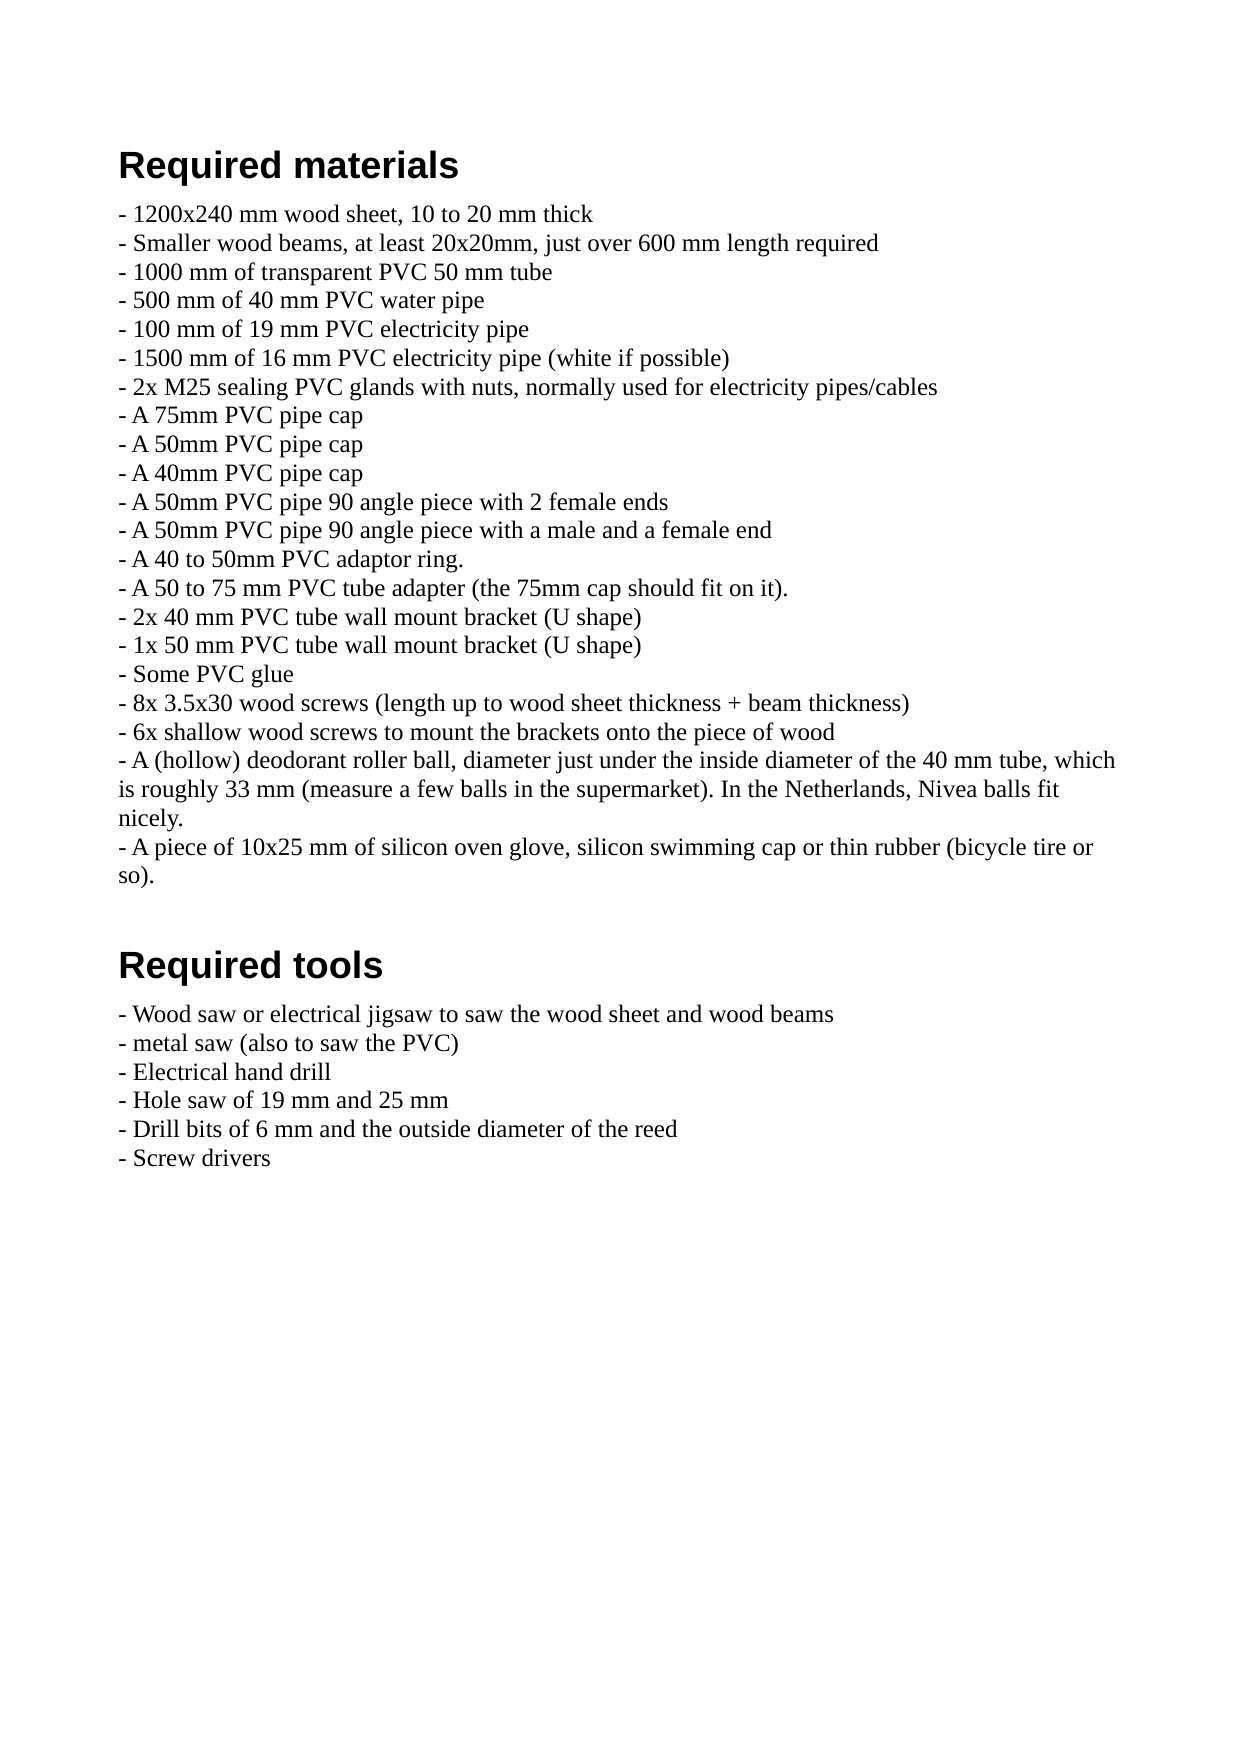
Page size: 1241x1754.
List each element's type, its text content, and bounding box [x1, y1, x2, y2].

text - 6x shallow wood screws to mount the brackets onto the piece of wood [118, 717, 1122, 746]
text - 2x 40 mm PVC tube wall mount bracket (U shape) [118, 602, 1122, 631]
subtitle Required materials [118, 143, 1122, 187]
text - A 50 to 75 mm PVC tube adapter (the 75mm cap should fit on it). [118, 573, 1122, 602]
text - A 40 to 50mm PVC adaptor ring. [118, 544, 1122, 573]
text - 500 mm of 40 mm PVC water pipe [118, 286, 1122, 314]
text - 1500 mm of 16 mm PVC electricity pipe (white if possible) [118, 343, 1122, 372]
text - metal saw (also to saw the PVC) [118, 1028, 1122, 1057]
text - 100 mm of 19 mm PVC electricity pipe [118, 314, 1122, 343]
text - A 50mm PVC pipe 90 angle piece with 2 female ends [118, 487, 1122, 516]
text - Screw drivers [118, 1143, 1122, 1172]
text - Wood saw or electrical jigsaw to saw the wood sheet and wood beams [118, 999, 1122, 1028]
text - Some PVC glue [118, 659, 1122, 688]
text - 1200x240 mm wood sheet, 10 to 20 mm thick [118, 199, 1122, 228]
text - A 40mm PVC pipe cap [118, 458, 1122, 487]
text - Smaller wood beams, at least 20x20mm, just over 600 mm length required [118, 228, 1122, 257]
subtitle Required tools [118, 943, 1122, 987]
text - 1000 mm of transparent PVC 50 mm tube [118, 257, 1122, 286]
text - A piece of 10x25 mm of silicon oven glove, silicon swimming cap or thin rubber (bicycle tire or so). [118, 832, 1122, 889]
text - A 50mm PVC pipe 90 angle piece with a male and a female end [118, 516, 1122, 544]
text - 2x M25 sealing PVC glands with nuts, normally used for electricity pipes/cables [118, 372, 1122, 401]
text - 8x 3.5x30 wood screws (length up to wood sheet thickness + beam thickness) [118, 688, 1122, 717]
text - 1x 50 mm PVC tube wall mount bracket (U shape) [118, 631, 1122, 659]
text - Drill bits of 6 mm and the outside diameter of the reed [118, 1114, 1122, 1143]
text - Hole saw of 19 mm and 25 mm [118, 1085, 1122, 1114]
text - A 75mm PVC pipe cap [118, 401, 1122, 429]
text - Electrical hand drill [118, 1057, 1122, 1085]
text - A 50mm PVC pipe cap [118, 429, 1122, 458]
text - A (hollow) deodorant roller ball, diameter just under the inside diameter of the 40 mm tube, which is roughly 33 mm (measure a few balls in the supermarket). In the Netherlands, Nivea balls fit nicely. [118, 746, 1122, 832]
